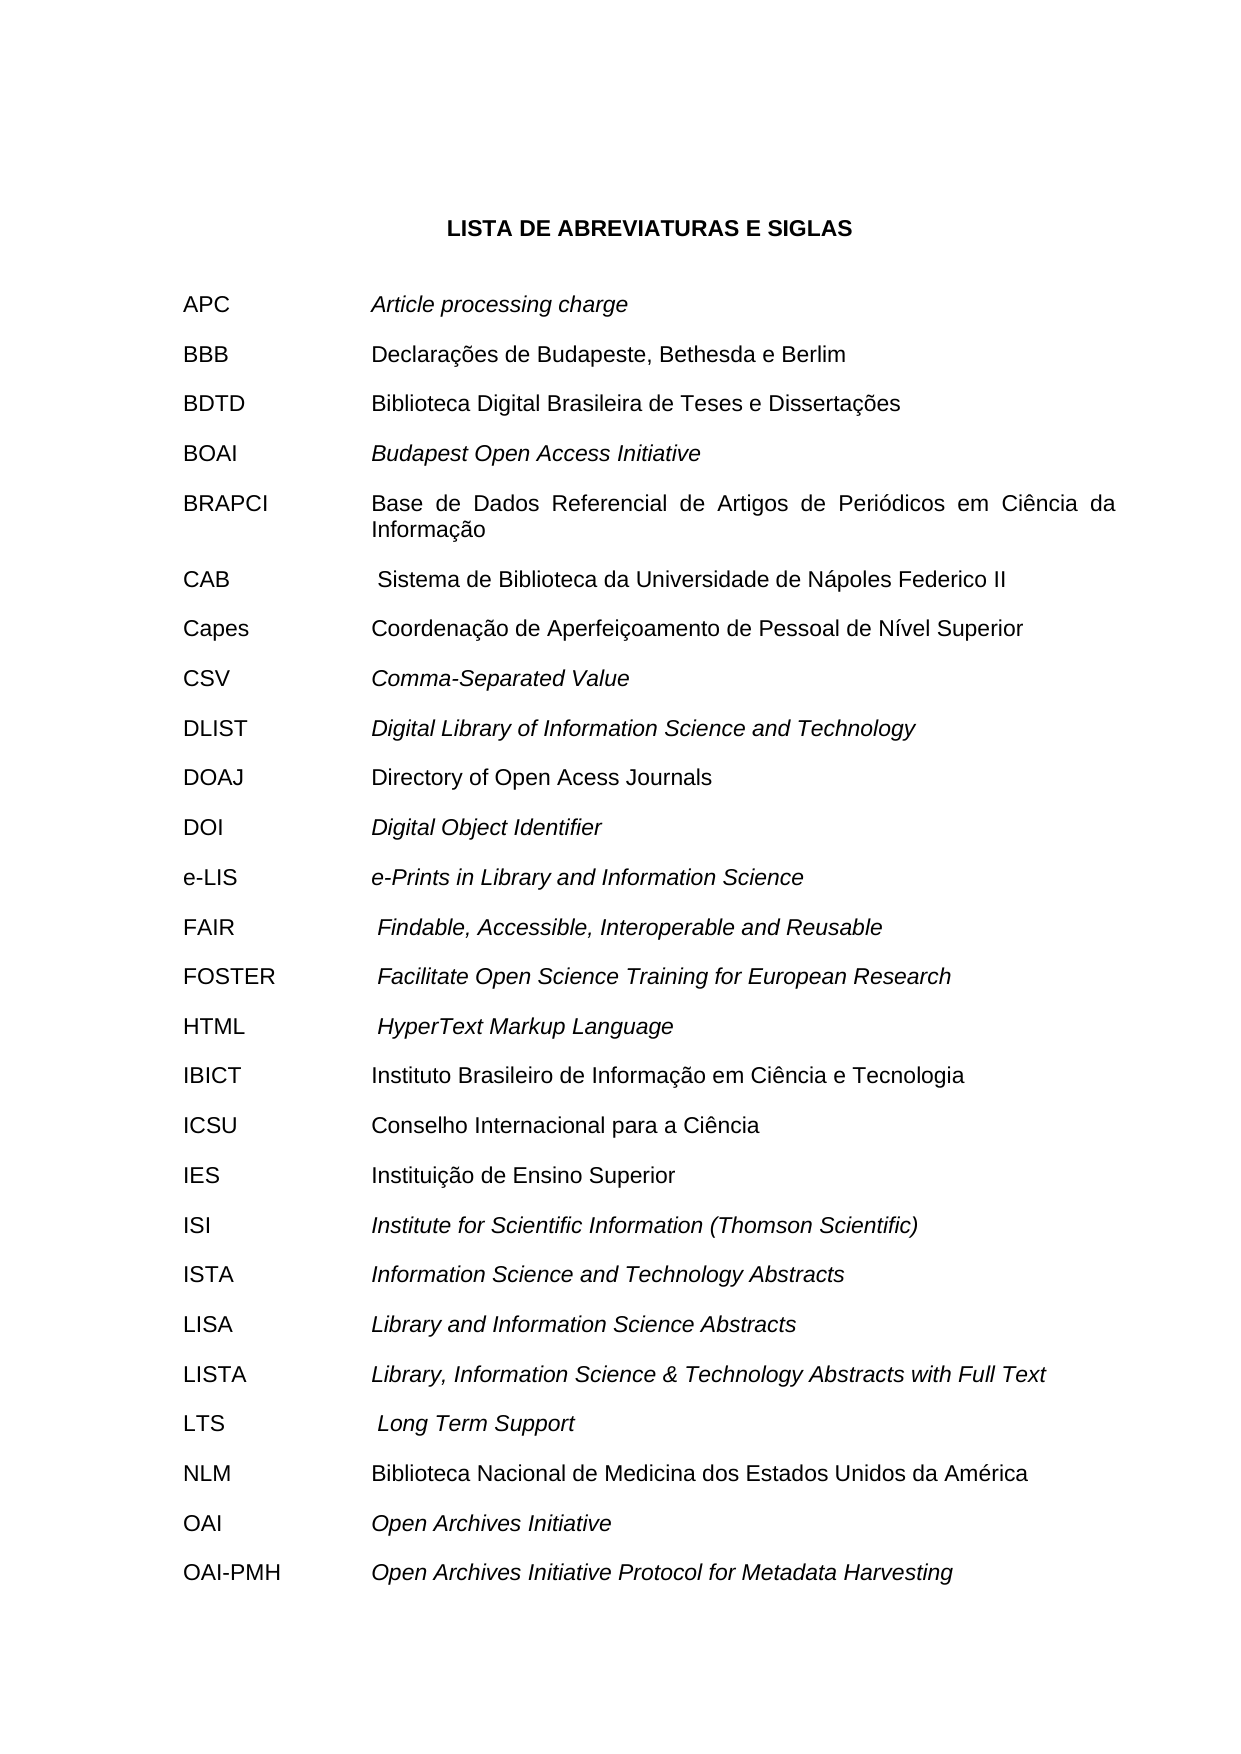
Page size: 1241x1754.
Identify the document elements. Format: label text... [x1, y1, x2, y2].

table_cell OAI [177, 1498, 365, 1548]
table_cell Institute for Scientific Information (Thomson Scientific) [365, 1200, 1122, 1249]
table_cell Biblioteca Digital Brasileira de Teses e Dissertações [365, 379, 1122, 428]
table_cell NLM [177, 1448, 365, 1498]
table_cell e-Prints in Library and Information Science [365, 852, 1122, 902]
table_cell Comma-Separated Value [365, 653, 1122, 703]
table_cell Digital Object Identifier [365, 803, 1122, 852]
table_cell Digital Library of Information Science and Technology [365, 703, 1122, 753]
table_cell BBB [177, 329, 365, 378]
table_cell BRAPCI [177, 478, 365, 554]
table_cell Capes [177, 604, 365, 653]
table_cell Open Archives Initiative Protocol for Metadata Harvesting [365, 1548, 1122, 1597]
table_cell Library and Information Science Abstracts [365, 1299, 1122, 1349]
table_cell Findable, Accessible, Interoperable and Reusable [365, 902, 1122, 951]
table_cell Facilitate Open Science Training for European Research [365, 951, 1122, 1001]
table_cell Long Term Support [365, 1399, 1122, 1448]
table_cell CSV [177, 653, 365, 703]
table_cell OAI-PMH [177, 1548, 365, 1597]
table_cell e-LIS [177, 852, 365, 902]
table_cell Instituto Brasileiro de Informação em Ciência e Tecnologia [365, 1051, 1122, 1101]
table_cell CAB [177, 554, 365, 604]
table_cell Information Science and Technology Abstracts [365, 1250, 1122, 1299]
table_header Article processing charge [365, 279, 1122, 329]
table_cell FAIR [177, 902, 365, 951]
table_cell HTML [177, 1001, 365, 1051]
table_cell ISTA [177, 1250, 365, 1299]
table_cell Coordenação de Aperfeiçoamento de Pessoal de Nível Superior [365, 604, 1122, 653]
table_cell Directory of Open Acess Journals [365, 753, 1122, 802]
table_cell HyperText Markup Language [365, 1001, 1122, 1051]
table_cell IBICT [177, 1051, 365, 1101]
table_cell Instituição de Ensino Superior [365, 1150, 1122, 1200]
table_cell Biblioteca Nacional de Medicina dos Estados Unidos da América [365, 1448, 1122, 1498]
table_header APC [177, 279, 365, 329]
table_cell LISA [177, 1299, 365, 1349]
table_cell Sistema de Biblioteca da Universidade de Nápoles Federico II [365, 554, 1122, 604]
table_cell Conselho Internacional para a Ciência [365, 1101, 1122, 1150]
table_cell DOAJ [177, 753, 365, 802]
table_cell Base de Dados Referencial de Artigos de Periódicos em Ciência da Informação [365, 478, 1122, 554]
table_cell ICSU [177, 1101, 365, 1150]
table_cell Open Archives Initiative [365, 1498, 1122, 1548]
table_cell ISI [177, 1200, 365, 1249]
table_cell DLIST [177, 703, 365, 753]
table_cell BDTD [177, 379, 365, 428]
table_cell IES [177, 1150, 365, 1200]
table_cell Declarações de Budapeste, Bethesda e Berlim [365, 329, 1122, 378]
table_cell Budapest Open Access Initiative [365, 428, 1122, 478]
table_cell DOI [177, 803, 365, 852]
table_cell LISTA [177, 1349, 365, 1399]
table_cell LTS [177, 1399, 365, 1448]
text LISTA DE ABREVIATURAS E SIGLAS [177, 215, 1122, 241]
table_cell FOSTER [177, 951, 365, 1001]
table_cell Library, Information Science & Technology Abstracts with Full Text [365, 1349, 1122, 1399]
table_cell BOAI [177, 428, 365, 478]
